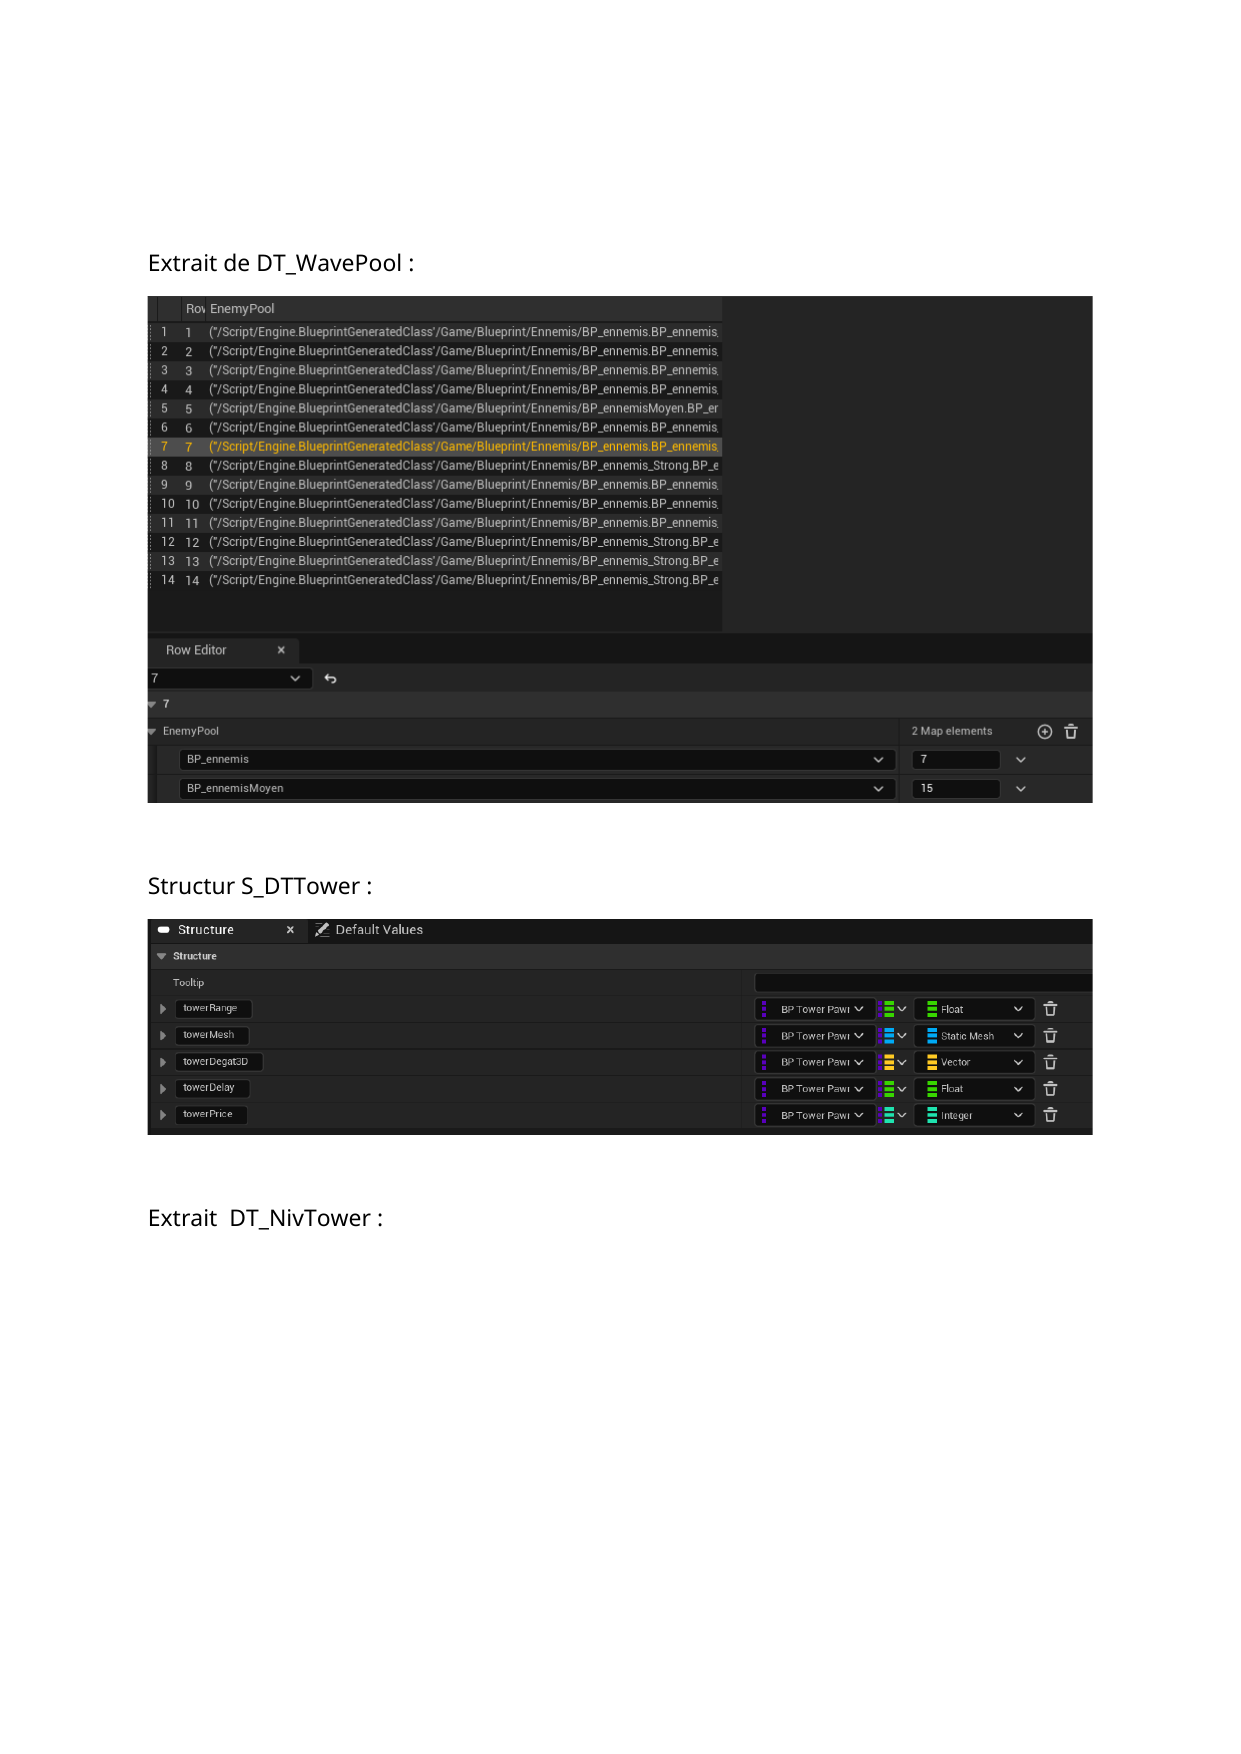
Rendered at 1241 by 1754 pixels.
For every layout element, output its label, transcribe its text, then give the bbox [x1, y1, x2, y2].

text Extrait de DT_WavePool : [148, 247, 1093, 278]
text Structur S_DTTower : [148, 870, 1093, 902]
text Extrait DT_NivTower : [148, 1202, 1093, 1233]
